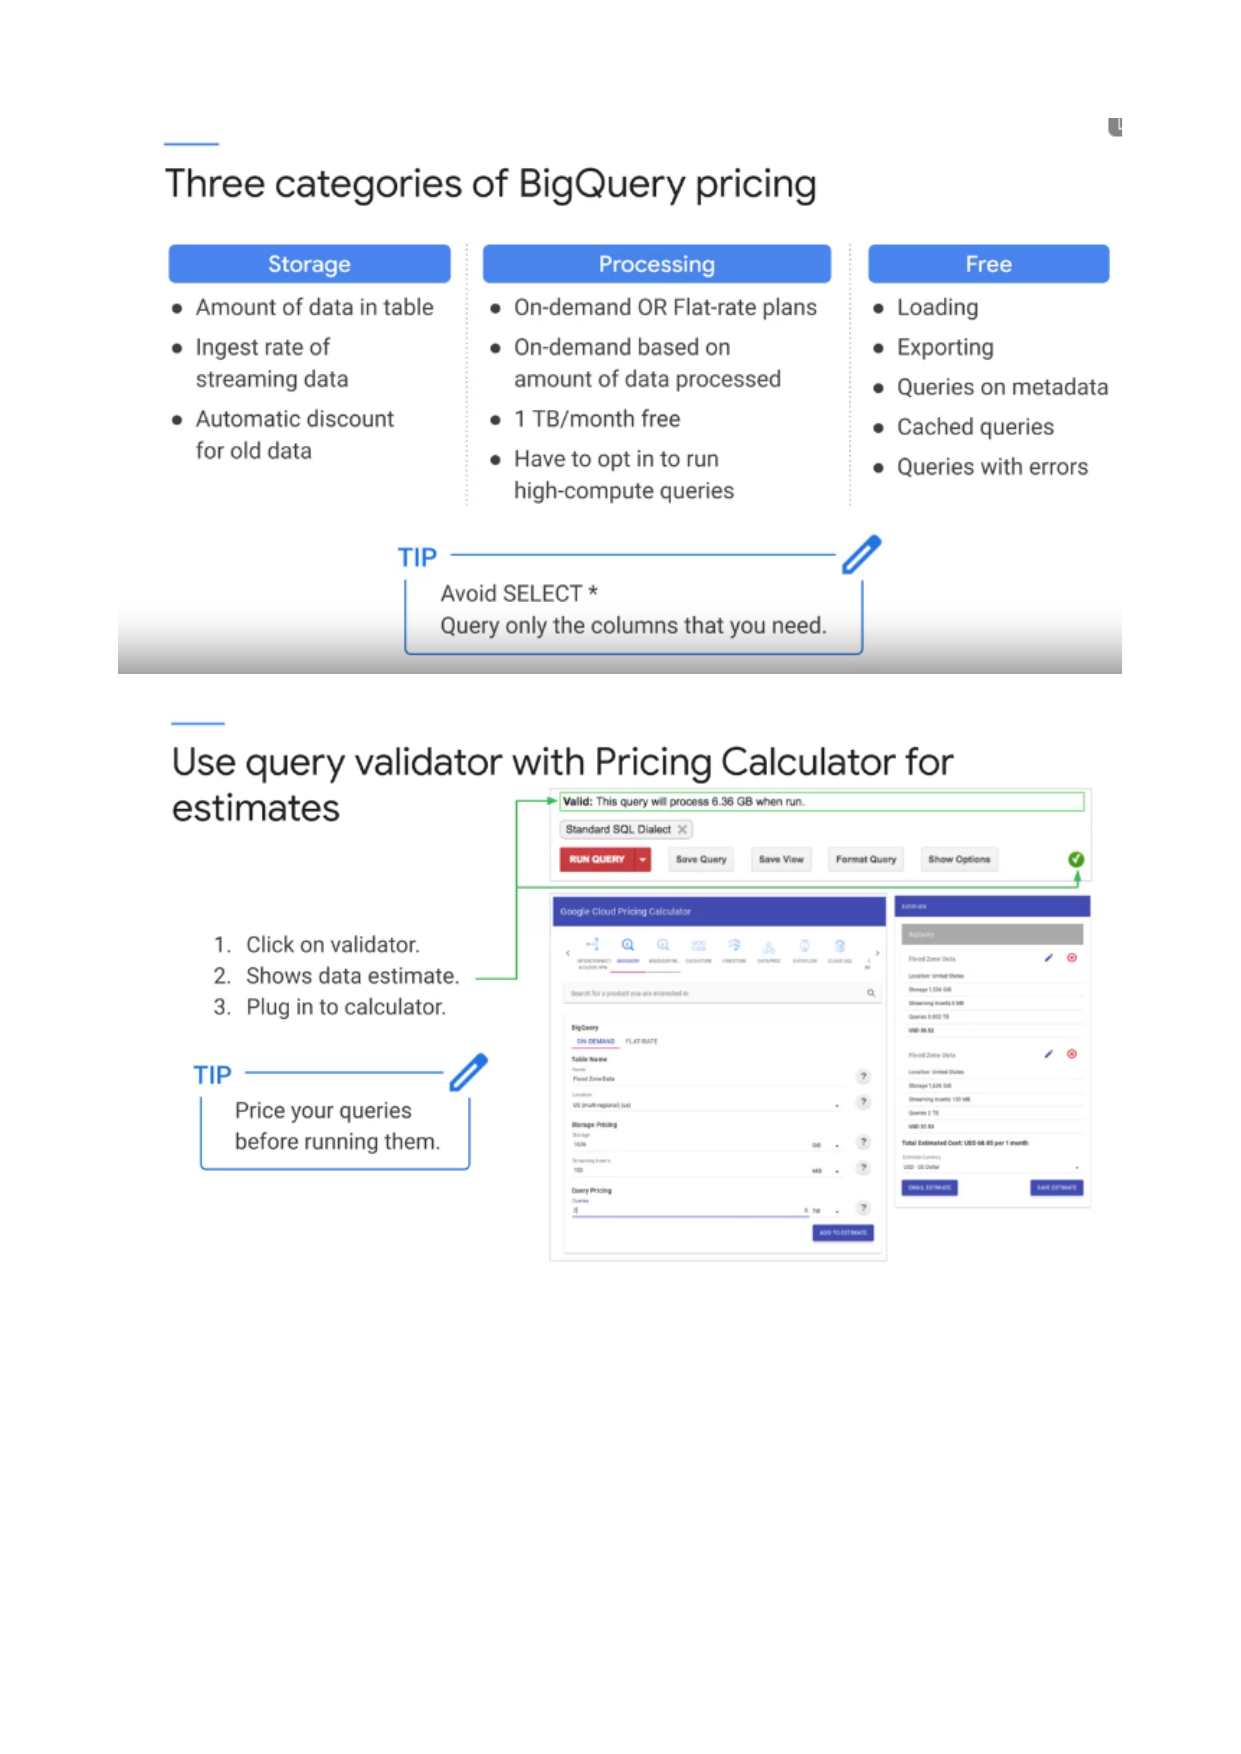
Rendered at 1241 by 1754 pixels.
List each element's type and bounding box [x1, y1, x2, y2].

picture [118, 118, 1123, 674]
picture [118, 702, 1123, 1269]
